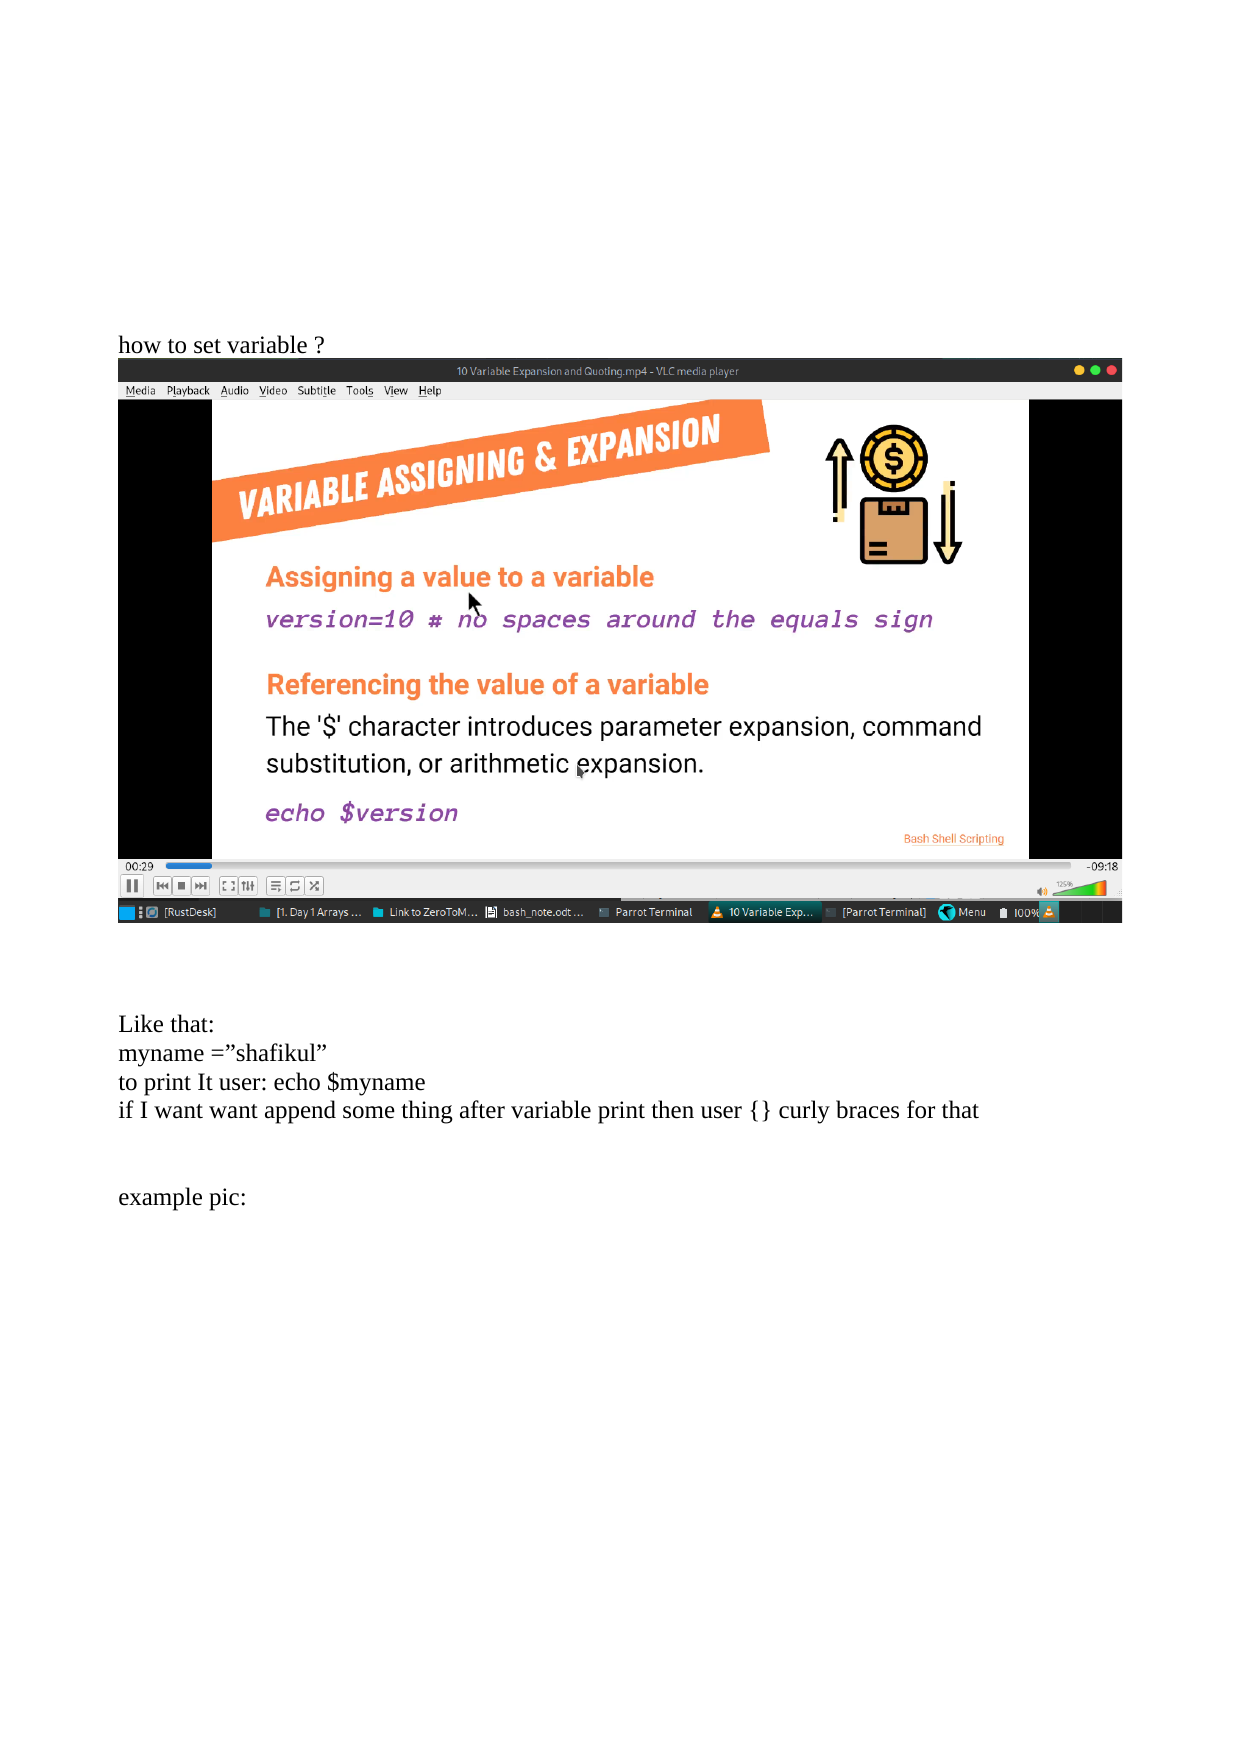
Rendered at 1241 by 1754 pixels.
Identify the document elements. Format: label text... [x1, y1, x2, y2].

text myname =”shafikul” [118, 1038, 1122, 1067]
text example pic: [118, 1182, 1122, 1210]
text Like that: [118, 1009, 1122, 1038]
text to print It user: echo $myname [118, 1067, 1122, 1095]
text how to set variable ? [118, 330, 1122, 358]
text if I want want append some thing after variable print then user {} curly braces for that [118, 1095, 1122, 1124]
picture [118, 358, 1123, 923]
